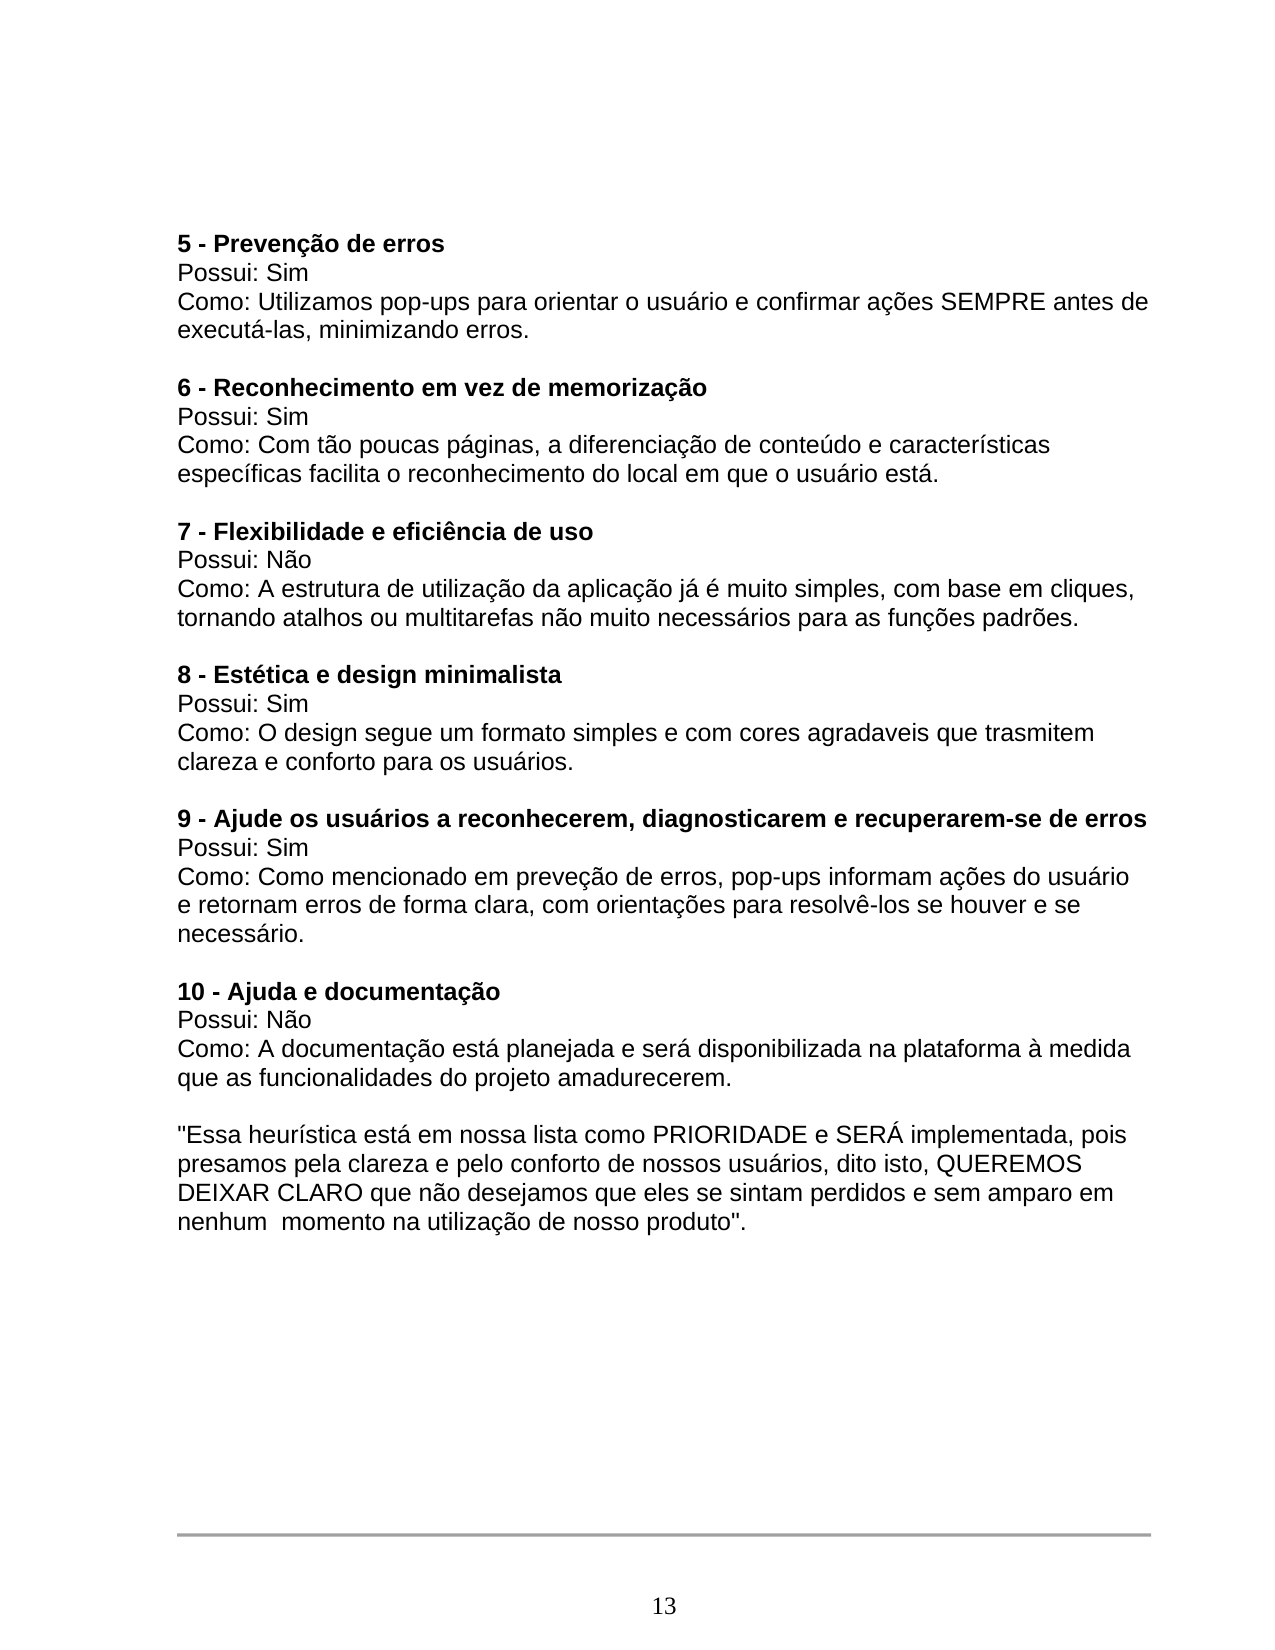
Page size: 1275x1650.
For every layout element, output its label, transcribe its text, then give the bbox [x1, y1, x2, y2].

text Possui: Não [177, 1006, 1151, 1034]
text 8 - Estética e design minimalista [177, 661, 1151, 689]
text Como: O design segue um formato simples e com cores agradaveis que trasmitem clareza e conforto para os usuários. [177, 718, 1151, 776]
text 9 - Ajude os usuários a reconhecerem, diagnosticarem e recuperarem-se de erros [177, 804, 1151, 833]
text Como: A estrutura de utilização da aplicação já é muito simples, com base em cliques, tornando atalhos ou multitarefas não muito necessários para as funções padrões. [177, 574, 1151, 632]
text 6 - Reconhecimento em vez de memorização [177, 373, 1151, 402]
text Possui: Sim [177, 258, 1151, 287]
text 10 - Ajuda e documentação [177, 977, 1151, 1006]
text 7 - Flexibilidade e eficiência de uso [177, 517, 1151, 546]
text Como: Como mencionado em preveção de erros, pop-ups informam ações do usuário e retornam erros de forma clara, com orientações para resolvê-los se houver e se necessário. [177, 862, 1151, 948]
text 5 - Prevenção de erros [177, 229, 1151, 258]
text Possui: Sim [177, 402, 1151, 431]
text Possui: Não [177, 546, 1151, 574]
text Possui: Sim [177, 833, 1151, 862]
text Como: Utilizamos pop-ups para orientar o usuário e confirmar ações SEMPRE antes de executá-las, minimizando erros. [177, 287, 1151, 344]
text Como: Com tão poucas páginas, a diferenciação de conteúdo e características específicas facilita o reconhecimento do local em que o usuário está. [177, 431, 1151, 488]
text Possui: Sim [177, 689, 1151, 718]
text Como: A documentação está planejada e será disponibilizada na plataforma à medida que as funcionalidades do projeto amadurecerem. [177, 1034, 1151, 1092]
text "Essa heurística está em nossa lista como PRIORIDADE e SERÁ implementada, pois presamos pela clareza e pelo conforto de nossos usuários, dito isto, QUEREMOS DEIXAR CLARO que não desejamos que eles se sintam perdidos e sem amparo em nenhum momento na utilização de nosso produto". [177, 1121, 1151, 1236]
